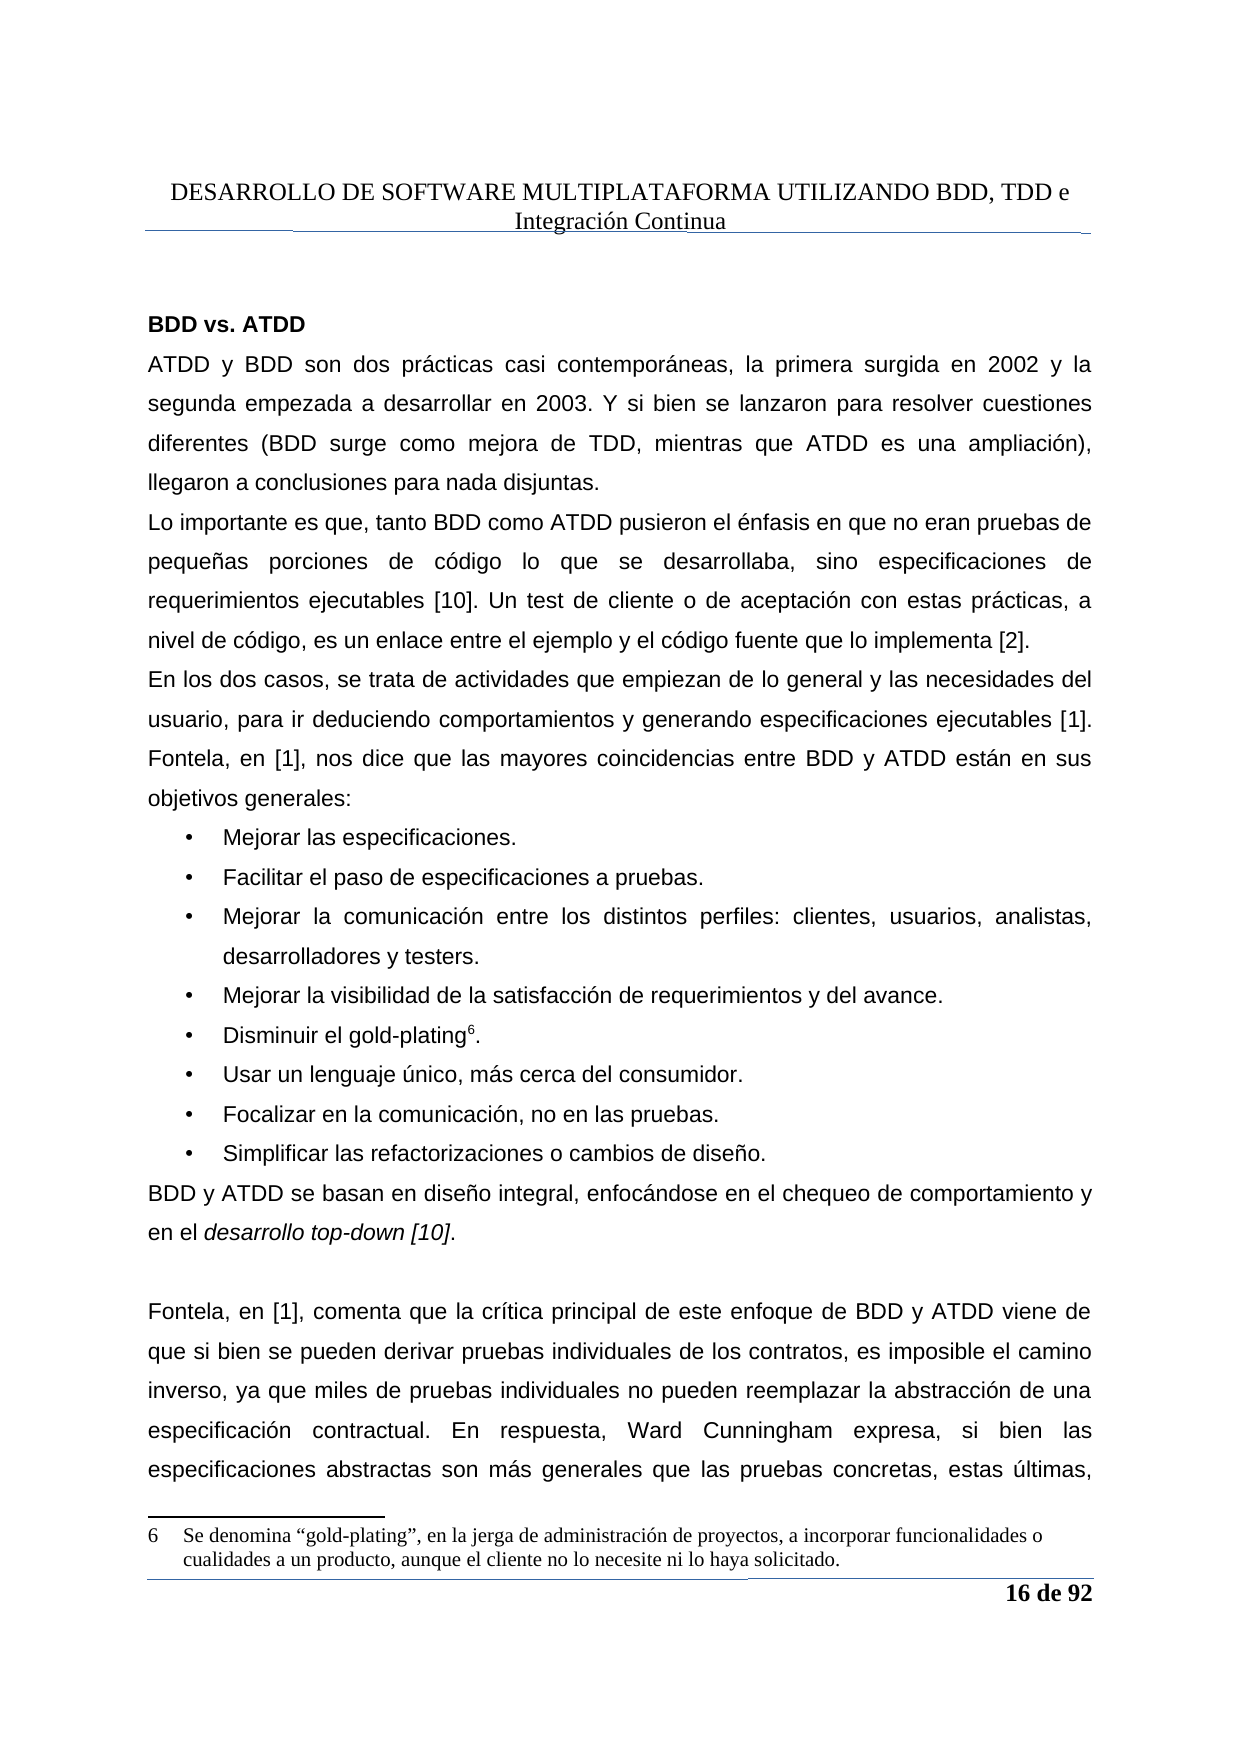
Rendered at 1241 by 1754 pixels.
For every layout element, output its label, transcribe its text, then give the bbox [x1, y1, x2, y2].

list Usar un lenguaje único, más cerca del consumidor. [185, 1061, 1093, 1088]
list Mejorar las especificaciones. [185, 824, 1093, 851]
list Facilitar el paso de especificaciones a pruebas. [185, 864, 1093, 890]
list Mejorar la visibilidad de la satisfacción de requerimientos y del avance. [185, 982, 1093, 1009]
list Simplificar las refactorizaciones o cambios de diseño. [185, 1140, 1093, 1167]
text BDD vs. ATDD [148, 311, 1093, 337]
text BDD y ATDD se basan en diseño integral, enfocándose en el chequeo de comportamiento y en el desarrollo top-down [10]. [148, 1180, 1093, 1246]
text Lo importante es que, tanto BDD como ATDD pusieron el énfasis en que no eran pruebas de pequeñas porciones de código lo que se desarrollaba, sino especificaciones de requerimientos ejecutables [10]. Un test de cliente o de aceptación con estas prácticas, a nivel de código, es un enlace entre el ejemplo y el código fuente que lo implementa [2]. [148, 508, 1093, 653]
text Fontela, en [1], comenta que la crítica principal de este enfoque de BDD y ATDD viene de que si bien se pueden derivar pruebas individuales de los contratos, es imposible el camino inverso, ya que miles de pruebas individuales no pueden reemplazar la abstracción de una especificación contractual. En respuesta, Ward Cunningham expresa, si bien las especificaciones abstractas son más generales que las pruebas concretas, estas últimas, [148, 1298, 1093, 1482]
list Mejorar la comunicación entre los distintos perfiles: clientes, usuarios, analistas, desarrolladores y testers. [185, 903, 1093, 969]
list Se denomina “gold-plating”, en la jerga de administración de proyectos, a incorporar funcionalidades o cualidades a un producto, aunque el cliente no lo necesite ni lo haya solicitado. [148, 1523, 1093, 1571]
text En los dos casos, se trata de actividades que empiezan de lo general y las necesidades del usuario, para ir deduciendo comportamientos y generando especificaciones ejecutables [1]. Fontela, en [1], nos dice que las mayores coincidencias entre BDD y ATDD están en sus objetivos generales: [148, 666, 1093, 811]
text ATDD y BDD son dos prácticas casi contemporáneas, la primera surgida en 2002 y la segunda empezada a desarrollar en 2003. Y si bien se lanzaron para resolver cuestiones diferentes (BDD surge como mejora de TDD, mientras que ATDD es una ampliación), llegaron a conclusiones para nada disjuntas. [148, 351, 1093, 495]
list Focalizar en la comunicación, no en las pruebas. [185, 1101, 1093, 1127]
list Disminuir el gold-plating. [185, 1022, 1093, 1048]
